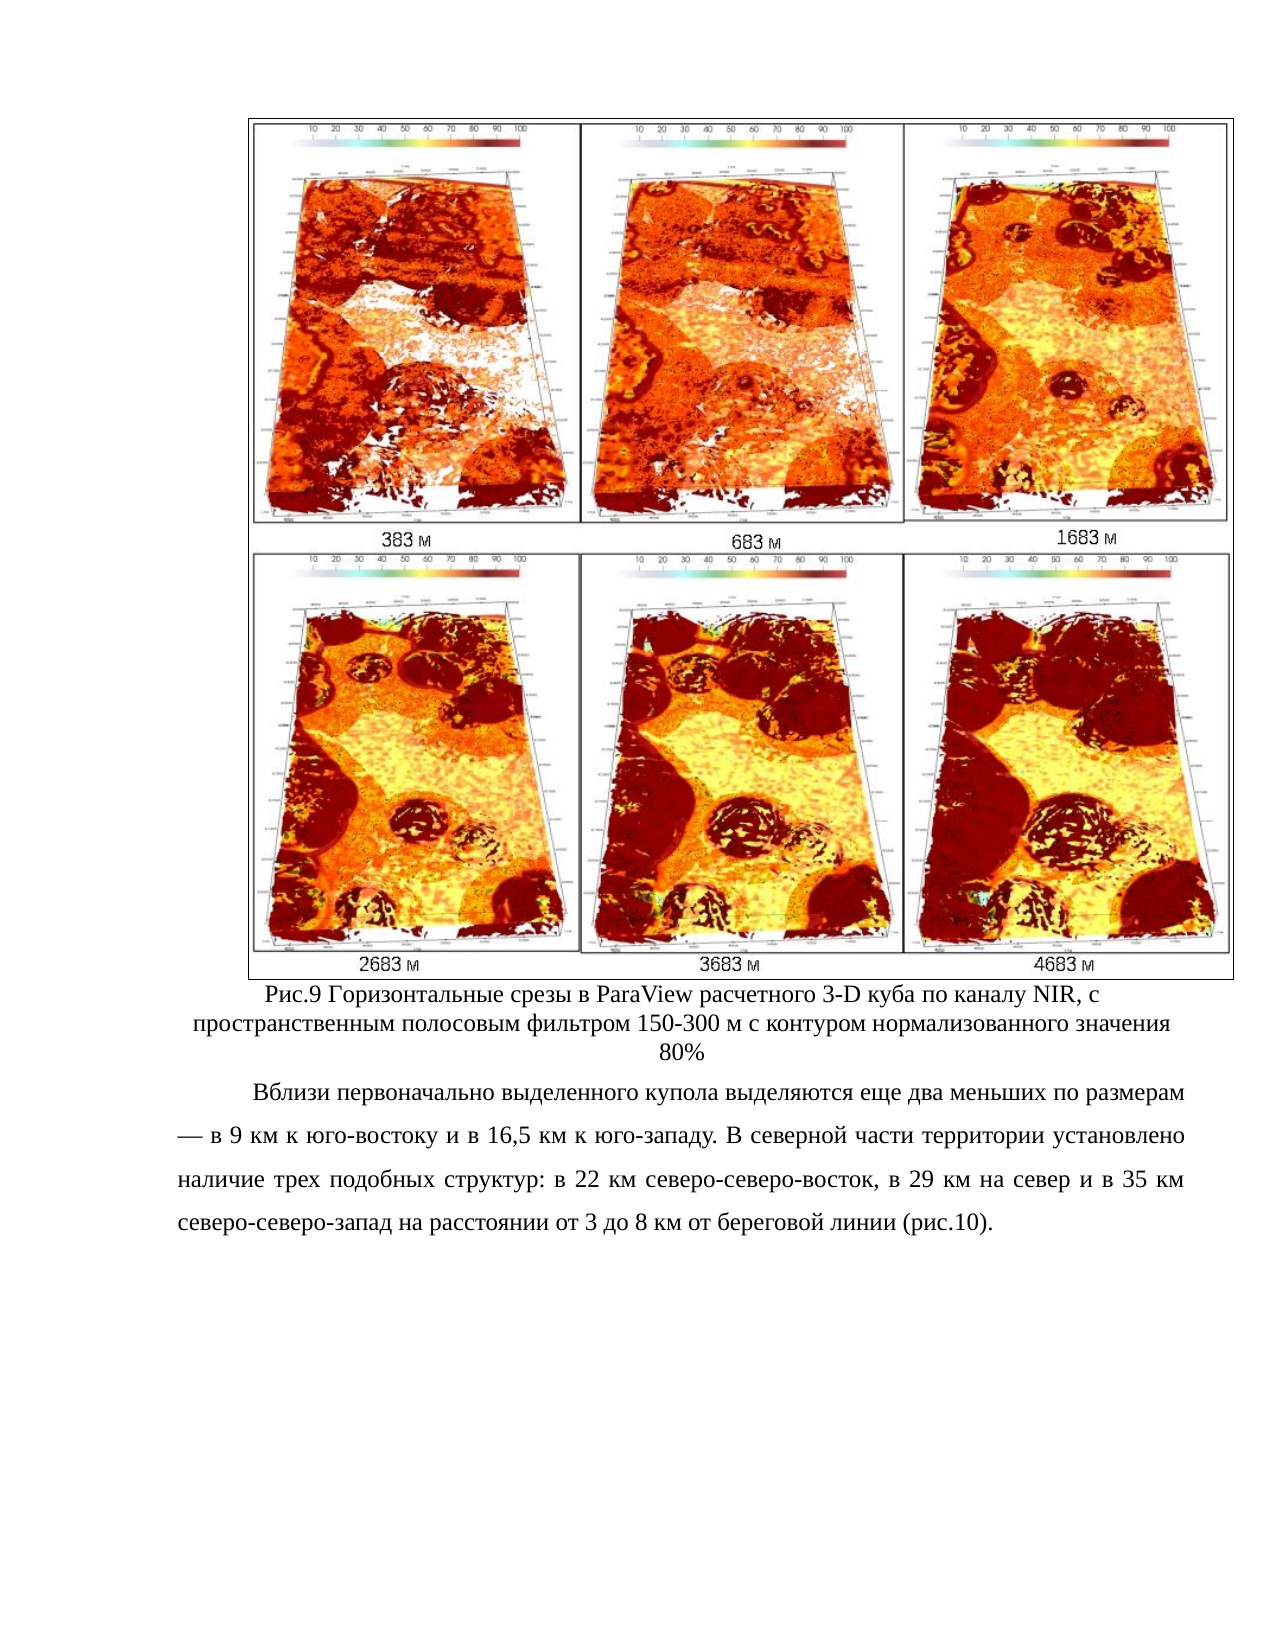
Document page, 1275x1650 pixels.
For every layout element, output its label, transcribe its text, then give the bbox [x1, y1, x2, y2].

picture [251, 121, 1231, 977]
text Рис.9 Горизонтальные срезы в ParaView расчетного 3-D куба по каналу NIR, с пространственным полосовым фильтром 150-300 м с контуром нормализованного значения 80% [177, 118, 1186, 1066]
text Вблизи первоначально выделенного купола выделяются еще два меньших по размерам — в 9 км к юго-востоку и в 16,5 км к юго-западу. В северной части территории установлено наличие трех подобных структур: в 22 км северо-северо-восток, в 29 км на север и в 35 км северо-северо-запад на расстоянии от 3 до 8 км от береговой линии (рис.10). [177, 1077, 1186, 1236]
